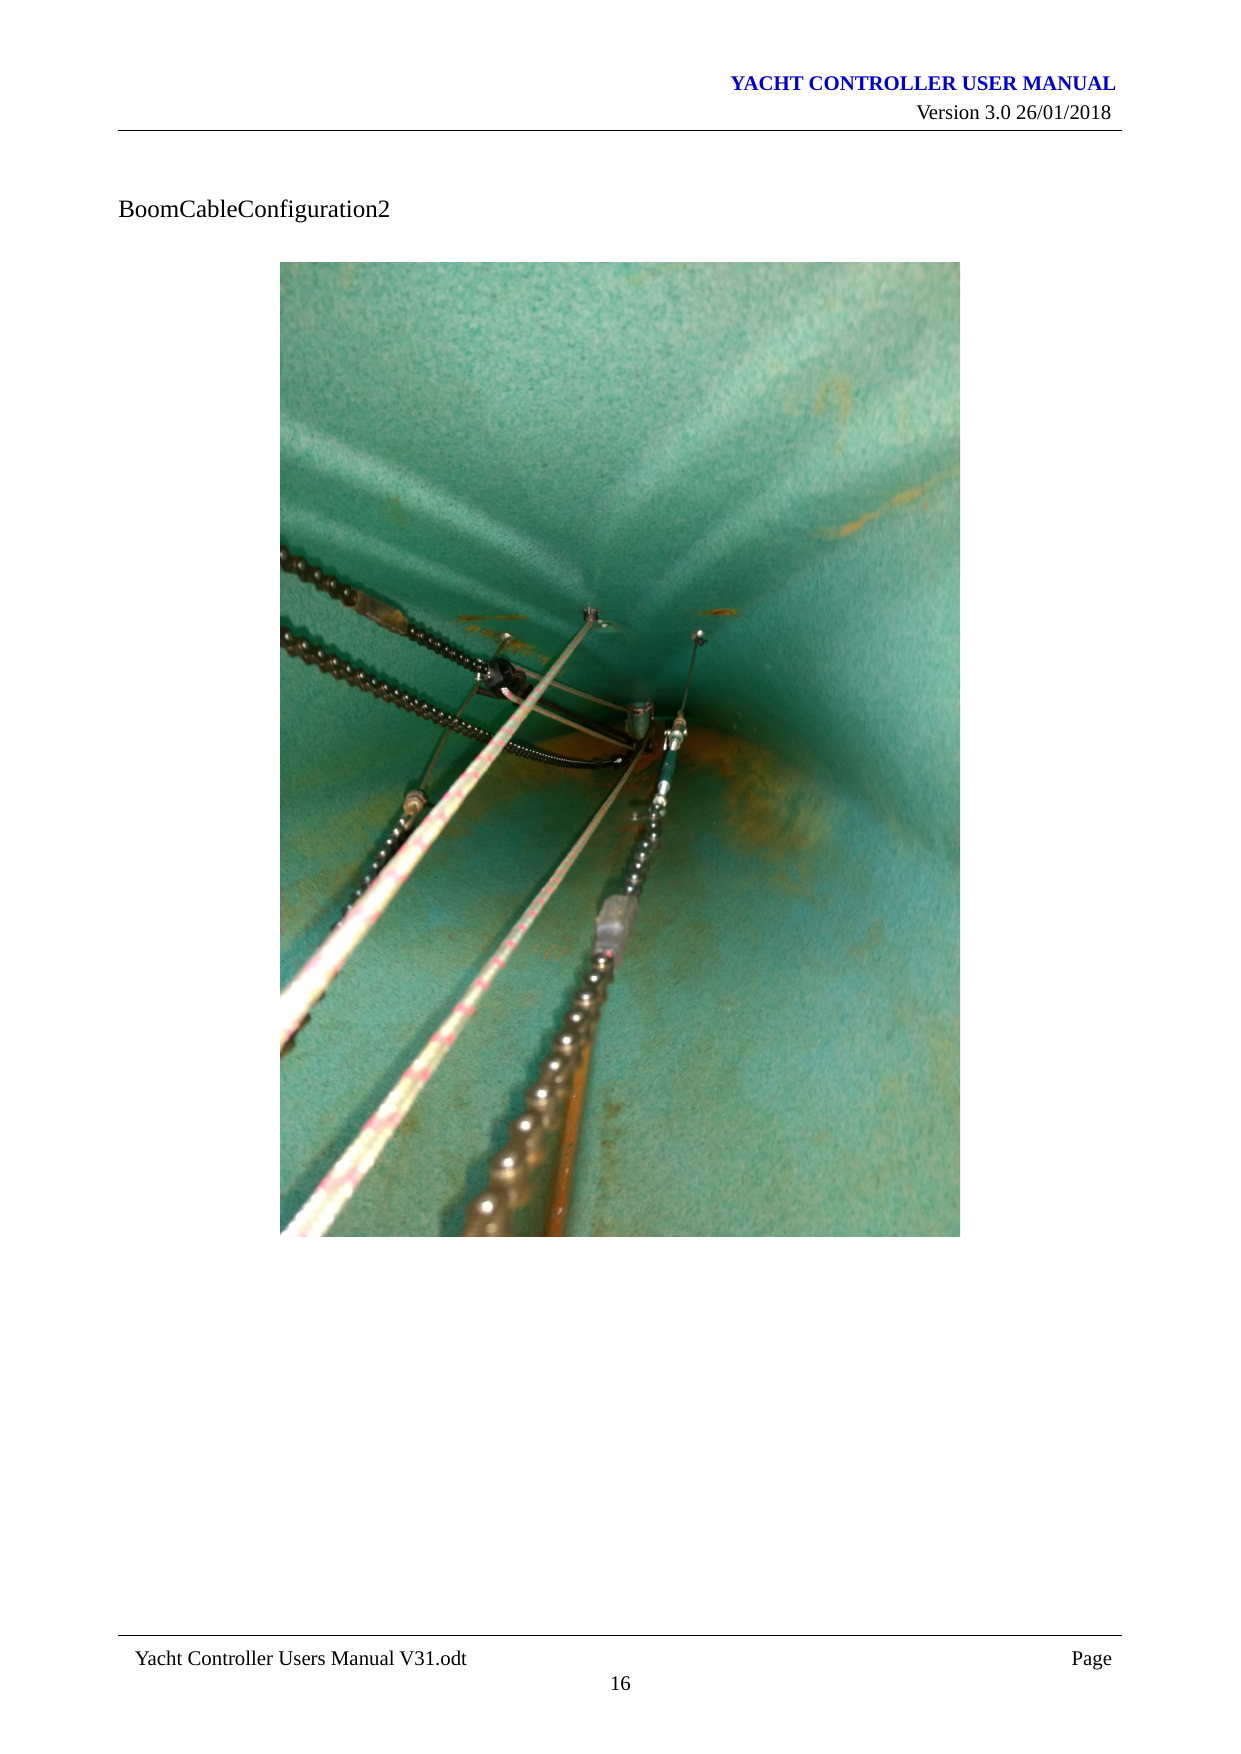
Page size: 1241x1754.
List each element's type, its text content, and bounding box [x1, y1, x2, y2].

picture [280, 262, 961, 1237]
text BoomCableConfiguration2 [118, 194, 1122, 223]
